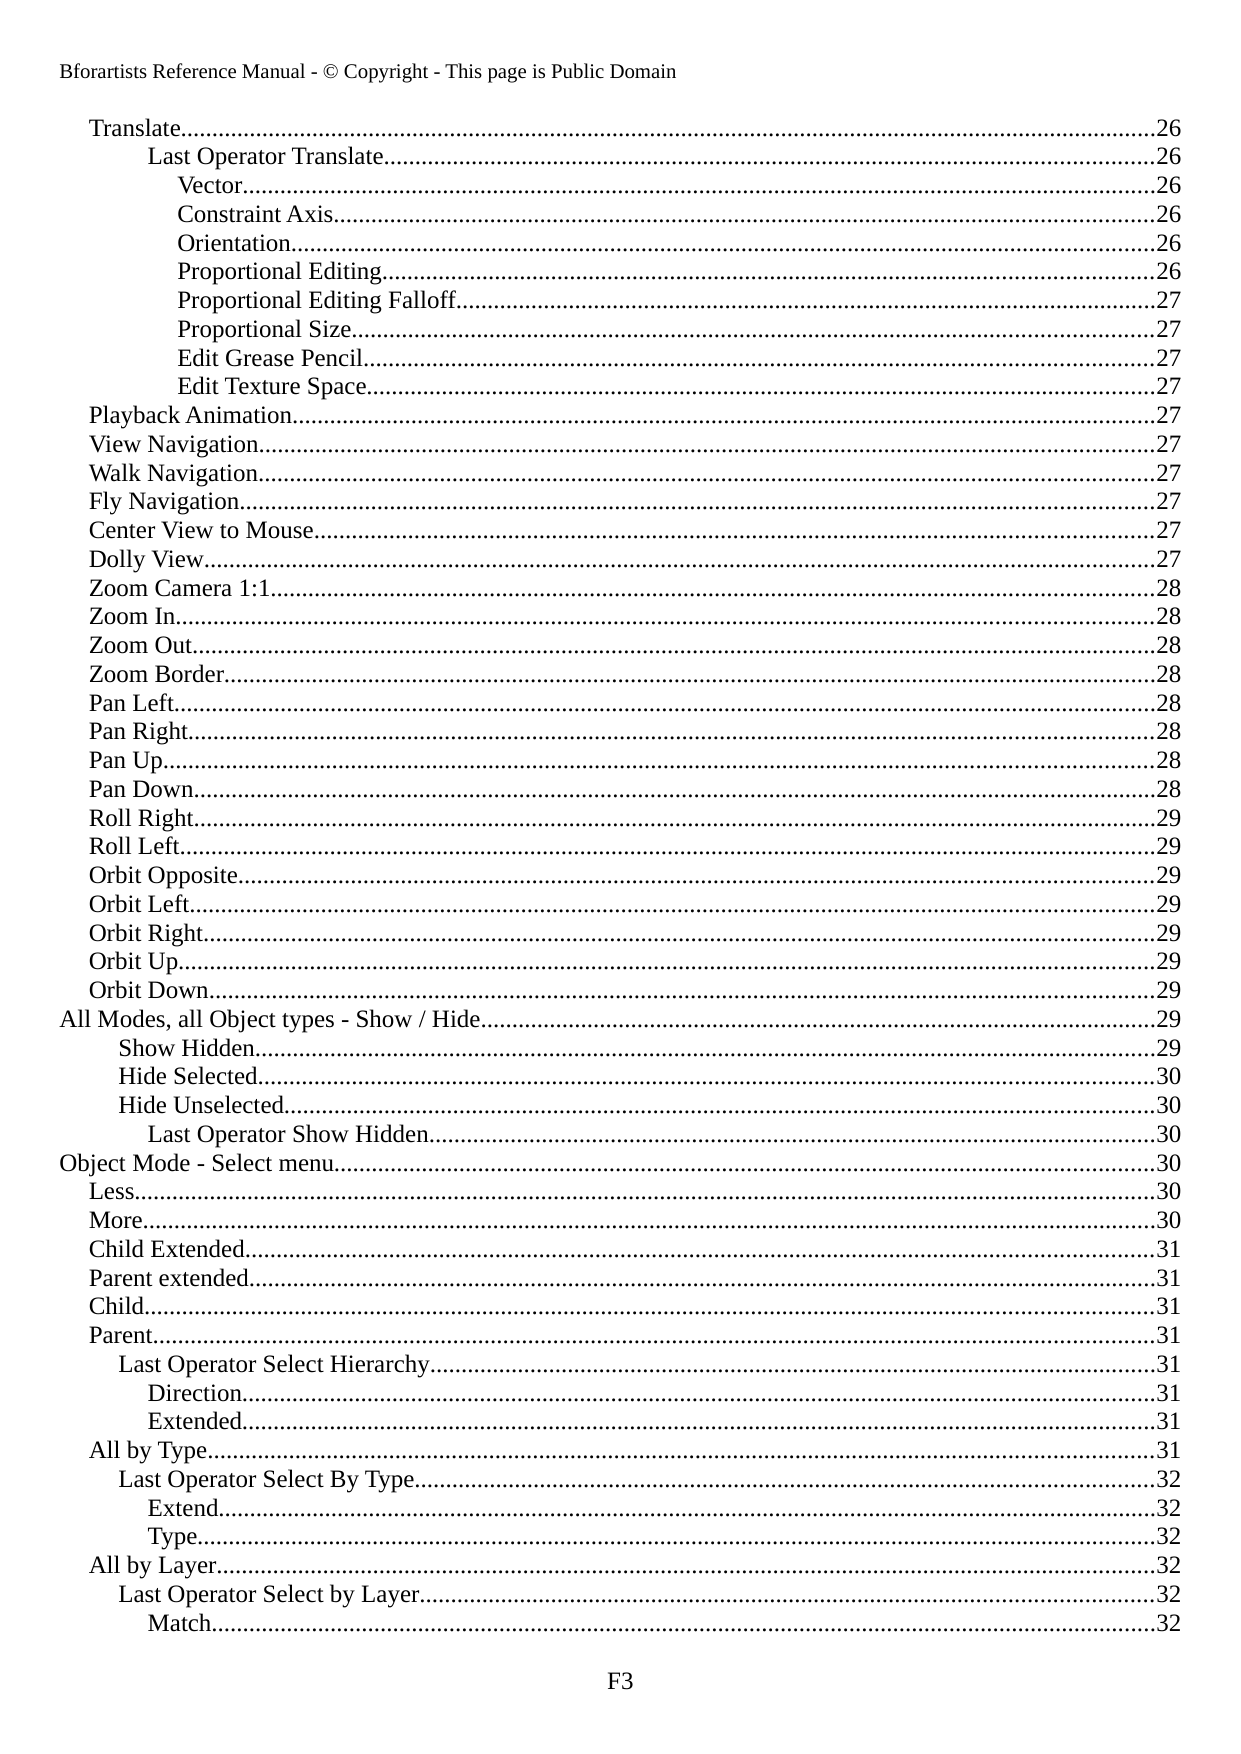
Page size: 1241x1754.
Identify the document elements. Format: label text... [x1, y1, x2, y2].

text Vector 26 [177, 170, 1181, 199]
text Edit Grease Pencil 27 [177, 343, 1181, 371]
text Zoom In 28 [88, 601, 1181, 630]
text Zoom Out 28 [88, 630, 1181, 659]
text Pan Down 28 [88, 774, 1181, 803]
text Hide Unselected 30 [118, 1090, 1181, 1119]
text Proportional Editing Falloff 27 [177, 285, 1181, 314]
text Center View to Mouse 27 [88, 515, 1181, 544]
text Match 32 [147, 1608, 1181, 1636]
text Pan Left 28 [88, 688, 1181, 716]
text Pan Right 28 [88, 716, 1181, 745]
text Extend 32 [147, 1493, 1181, 1521]
text Last Operator Show Hidden 30 [147, 1119, 1181, 1148]
text Roll Left 29 [88, 831, 1181, 860]
text Last Operator Select By Type 32 [118, 1464, 1181, 1493]
text View Navigation 27 [88, 429, 1181, 458]
text Last Operator Translate 26 [147, 141, 1181, 170]
text Zoom Border 28 [88, 659, 1181, 688]
text All Modes, all Object types - Show / Hide 29 [59, 1004, 1181, 1033]
text Hide Selected 30 [118, 1061, 1181, 1090]
text Playback Animation 27 [88, 400, 1181, 429]
text All by Layer 32 [88, 1550, 1181, 1579]
text Last Operator Select Hierarchy 31 [118, 1349, 1181, 1378]
text Last Operator Select by Layer 32 [118, 1579, 1181, 1608]
text All by Type 31 [88, 1435, 1181, 1464]
text Edit Texture Space 27 [177, 371, 1181, 400]
text Fly Navigation 27 [88, 486, 1181, 515]
text More 30 [88, 1205, 1181, 1234]
text Direction 31 [147, 1378, 1181, 1406]
text Child Extended 31 [88, 1234, 1181, 1263]
text Orbit Right 29 [88, 918, 1181, 946]
text Type 32 [147, 1521, 1181, 1550]
text Constraint Axis 26 [177, 199, 1181, 228]
text Less 30 [88, 1176, 1181, 1205]
text Pan Up 28 [88, 745, 1181, 774]
text Orbit Down 29 [88, 975, 1181, 1004]
text Dolly View 27 [88, 544, 1181, 573]
text Orbit Left 29 [88, 889, 1181, 918]
text Child 31 [88, 1291, 1181, 1320]
text Object Mode - Select menu 30 [59, 1148, 1181, 1176]
text Zoom Camera 1:1 28 [88, 573, 1181, 601]
text Roll Right 29 [88, 803, 1181, 831]
text Extended 31 [147, 1406, 1181, 1435]
text Translate 26 [88, 113, 1181, 141]
text Orientation 26 [177, 228, 1181, 256]
text Proportional Editing 26 [177, 256, 1181, 285]
text Orbit Opposite 29 [88, 860, 1181, 889]
text Orbit Up 29 [88, 946, 1181, 975]
text Proportional Size 27 [177, 314, 1181, 343]
text Walk Navigation 27 [88, 458, 1181, 486]
text Parent extended 31 [88, 1263, 1181, 1291]
text Parent 31 [88, 1320, 1181, 1349]
text Show Hidden 29 [118, 1033, 1181, 1061]
